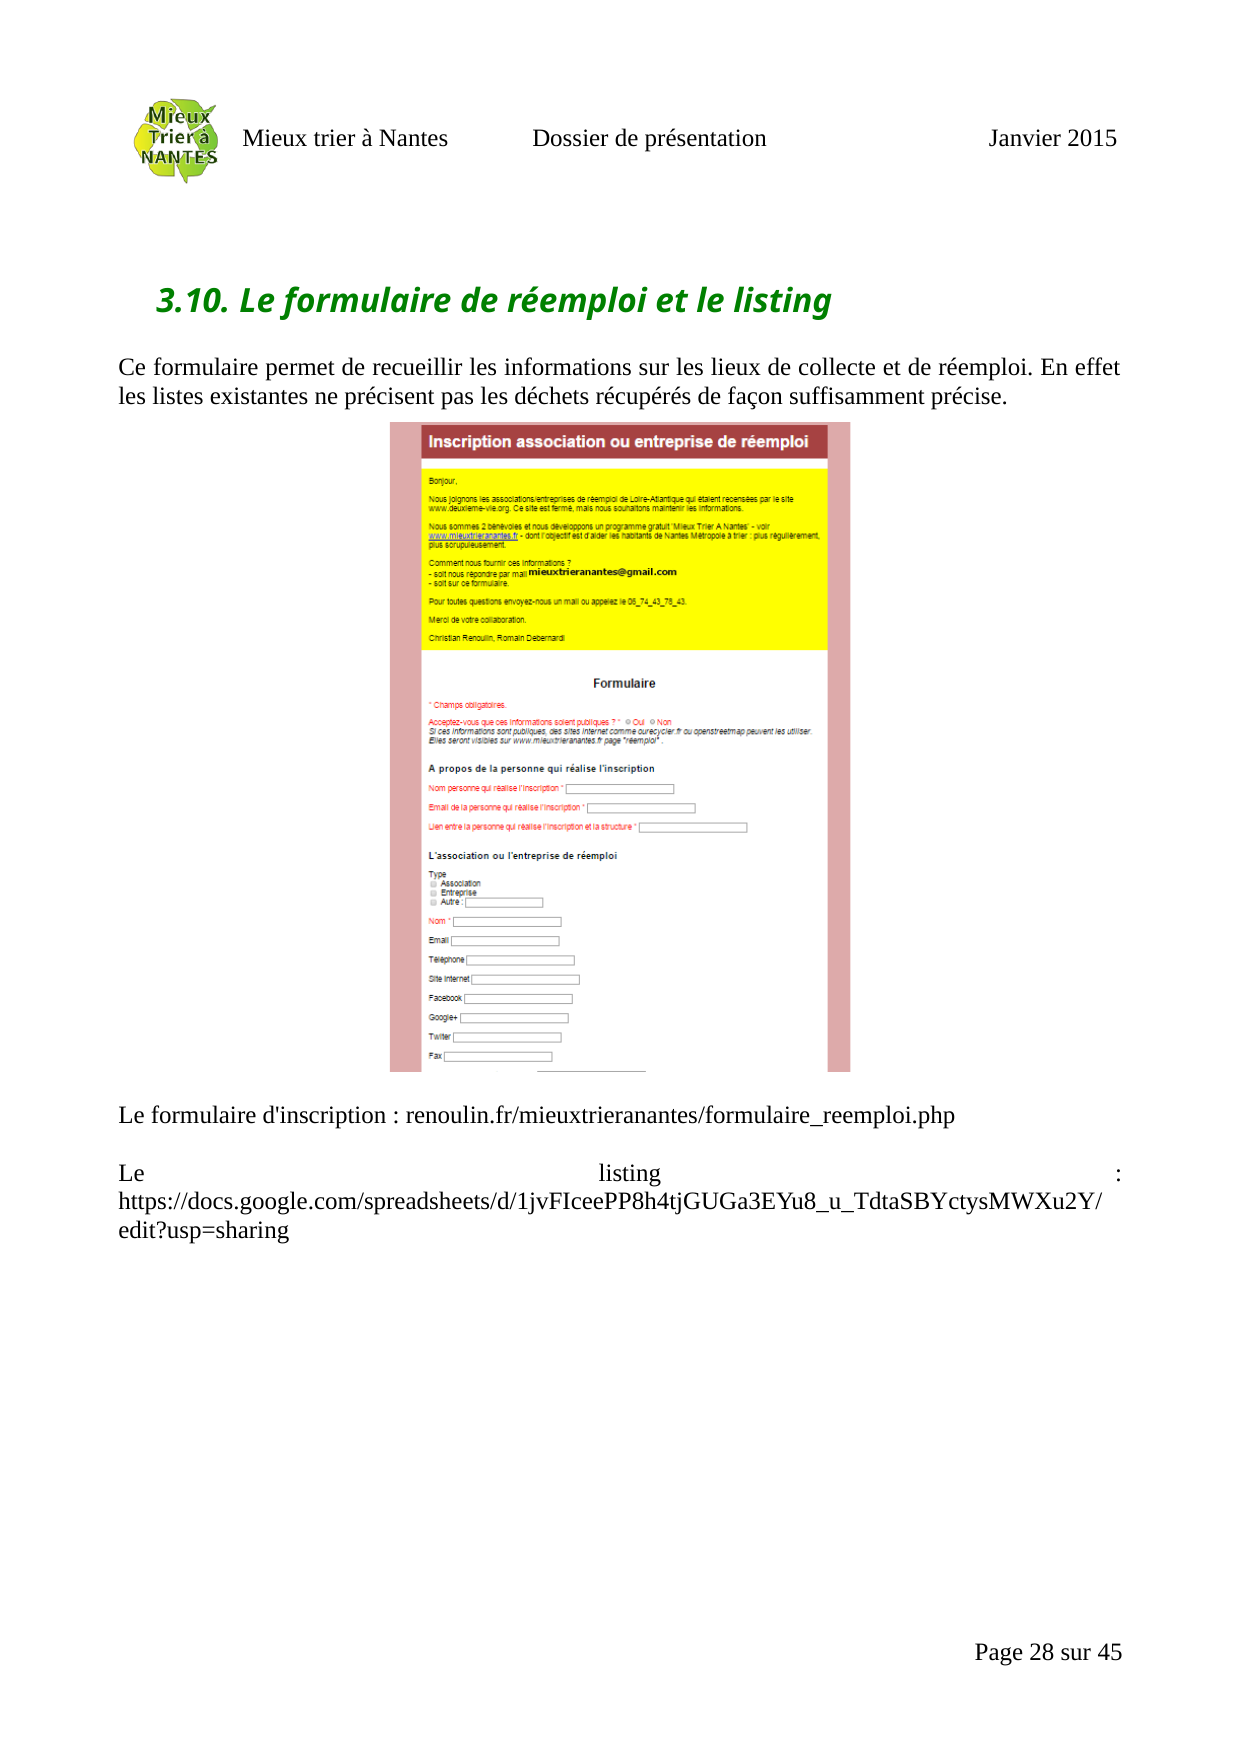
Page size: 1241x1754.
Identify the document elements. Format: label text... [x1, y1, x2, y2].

text Ce formulaire permet de recueillir les informations sur les lieux de collecte et de réemploi. En effet les listes existantes ne précisent pas les déchets récupérés de façon suffisamment précise. [118, 352, 1122, 410]
text Le formulaire d'inscription : renoulin.fr/mieuxtrieranantes/formulaire_reemploi.php [118, 1100, 1122, 1129]
picture [389, 422, 851, 1072]
subtitle Le formulaire de réemploi et le listing [148, 277, 1122, 323]
picture [131, 95, 221, 185]
text Le listing : https://docs.google.com/spreadsheets/d/1jvFIceePP8h4tjGUGa3EYu8_u_TdtaSBYctysMWXu2Y/edit?usp=sharing [118, 1158, 1122, 1244]
